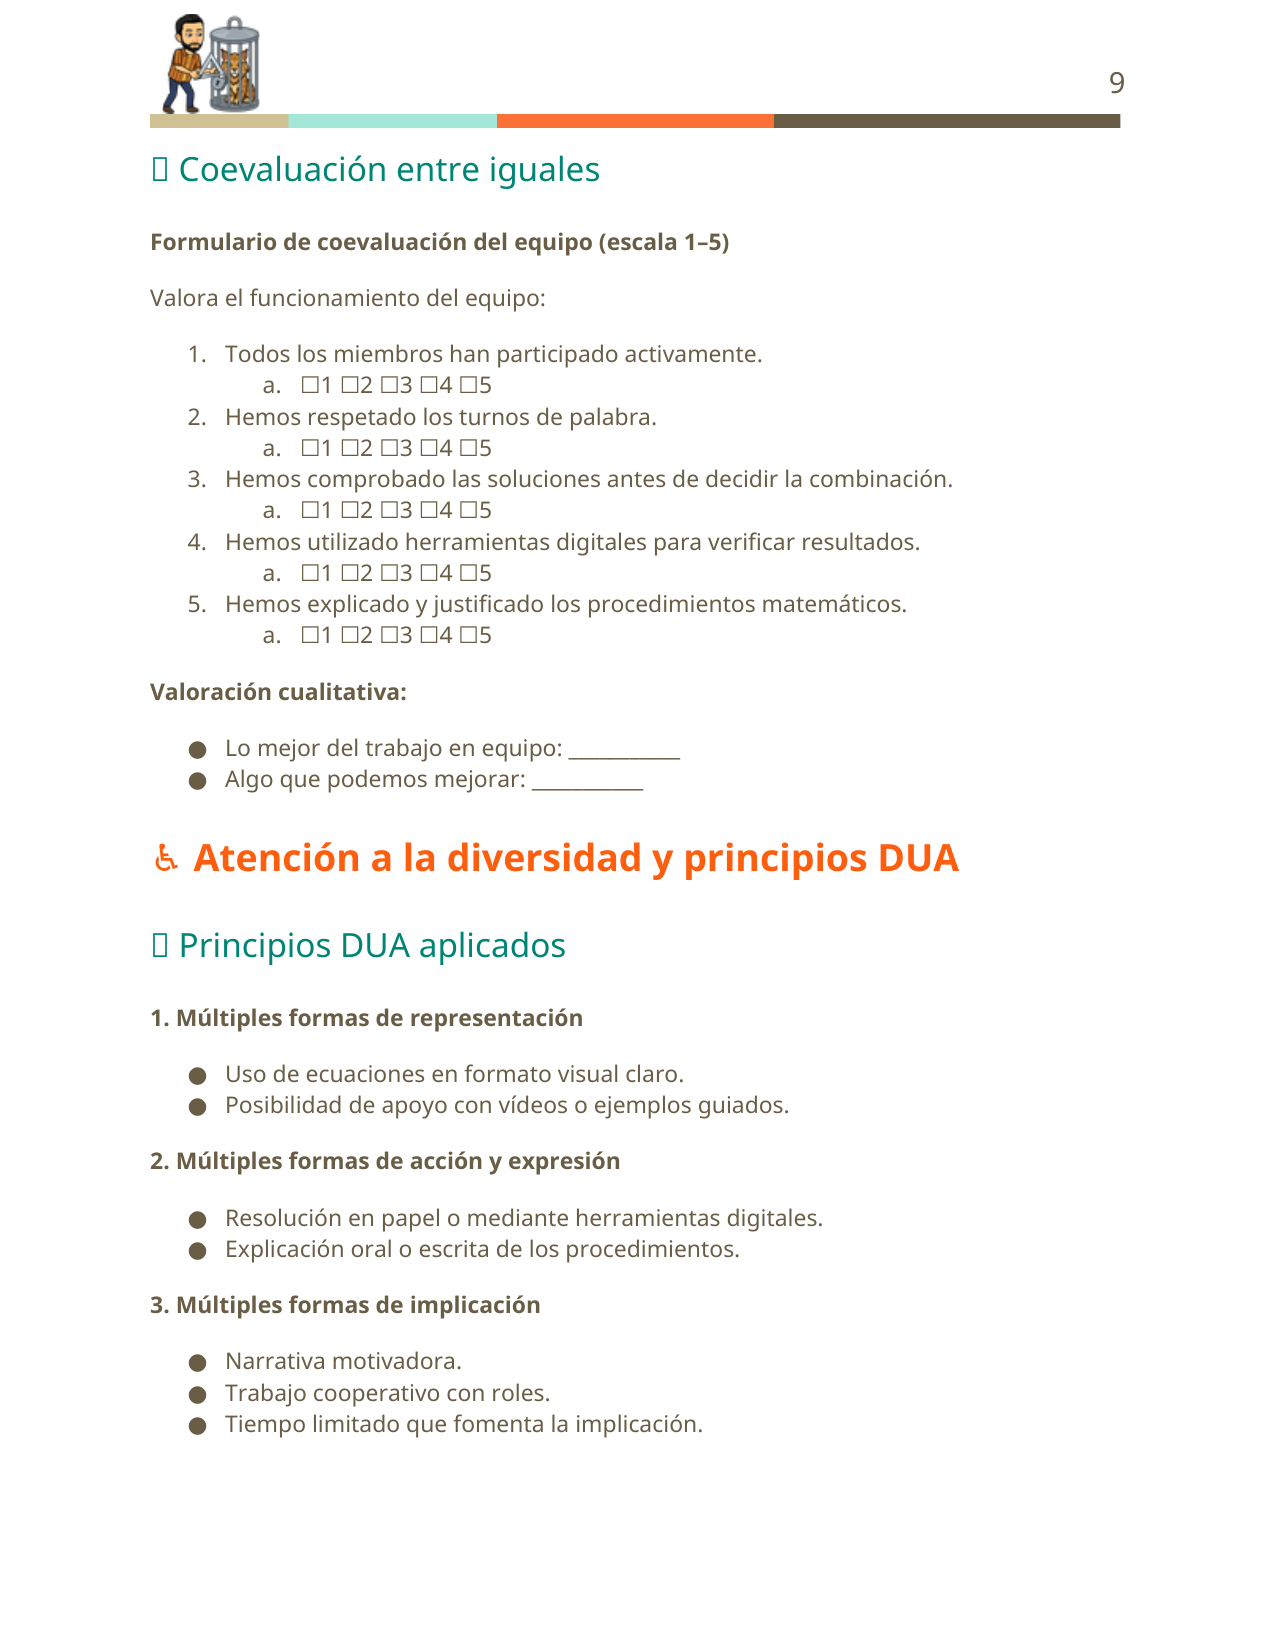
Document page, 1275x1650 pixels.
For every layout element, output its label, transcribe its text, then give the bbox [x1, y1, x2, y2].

text 3. Múltiples formas de implicación [150, 1289, 1125, 1320]
subtitle 👥 Coevaluación entre iguales [150, 146, 1125, 191]
list Algo que podemos mejorar: ___________ [187, 763, 1125, 794]
text 1. Múltiples formas de representación [150, 1002, 1125, 1033]
list ☐1 ☐2 ☐3 ☐4 ☐5 [262, 494, 1125, 525]
subtitle ♿ Atención a la diversidad y principios DUA [150, 832, 1125, 883]
text Valoración cualitativa: [150, 675, 1125, 707]
list Todos los miembros han participado activamente. [187, 338, 1125, 369]
picture [150, 14, 1121, 128]
list ☐1 ☐2 ☐3 ☐4 ☐5 [262, 557, 1125, 588]
list Lo mejor del trabajo en equipo: ___________ [187, 732, 1125, 763]
text 2. Múltiples formas de acción y expresión [150, 1145, 1125, 1177]
text Valora el funcionamiento del equipo: [150, 282, 1125, 313]
subtitle 🧩 Principios DUA aplicados [150, 922, 1125, 967]
list Posibilidad de apoyo con vídeos o ejemplos guiados. [187, 1089, 1125, 1120]
list ☐1 ☐2 ☐3 ☐4 ☐5 [262, 619, 1125, 650]
list Hemos explicado y justificado los procedimientos matemáticos. [187, 588, 1125, 619]
list ☐1 ☐2 ☐3 ☐4 ☐5 [262, 432, 1125, 463]
list Hemos utilizado herramientas digitales para verificar resultados. [187, 525, 1125, 557]
list Hemos comprobado las soluciones antes de decidir la combinación. [187, 463, 1125, 494]
list Trabajo cooperativo con roles. [187, 1377, 1125, 1408]
list Uso de ecuaciones en formato visual claro. [187, 1058, 1125, 1089]
list Narrativa motivadora. [187, 1345, 1125, 1377]
list ☐1 ☐2 ☐3 ☐4 ☐5 [262, 369, 1125, 400]
text Formulario de coevaluación del equipo (escala 1–5) [150, 225, 1125, 257]
list Resolución en papel o mediante herramientas digitales. [187, 1202, 1125, 1233]
list Tiempo limitado que fomenta la implicación. [187, 1408, 1125, 1439]
list Hemos respetado los turnos de palabra. [187, 400, 1125, 432]
list Explicación oral o escrita de los procedimientos. [187, 1233, 1125, 1264]
